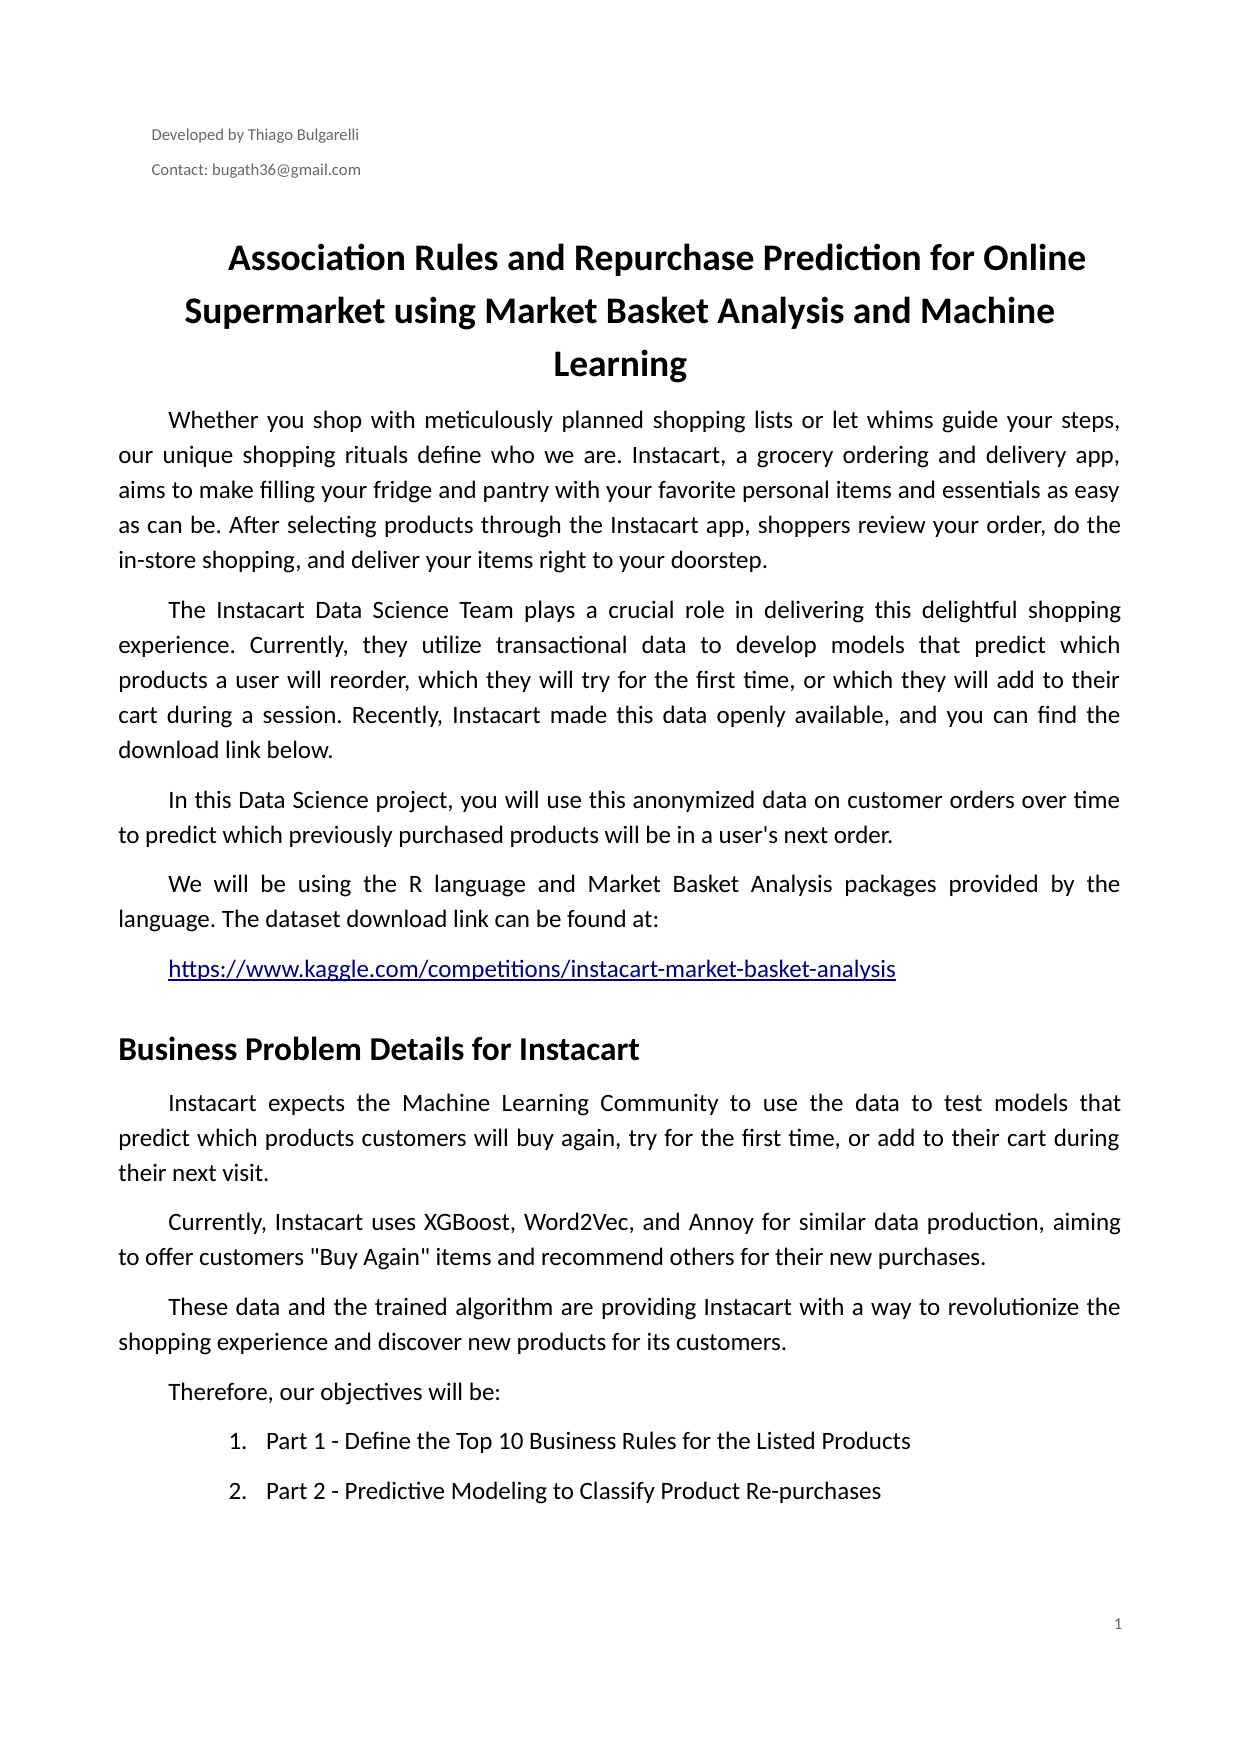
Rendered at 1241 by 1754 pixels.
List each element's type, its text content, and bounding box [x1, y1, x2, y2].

text The Instacart Data Science Team plays a crucial role in delivering this delightful shopping experience. Currently, they utilize transactional data to develop models that predict which products a user will reorder, which they will try for the first time, or which they will add to their cart during a session. Recently, Instacart made this data openly available, and you can find the download link below. [118, 594, 1122, 765]
text https://www.kaggle.com/competitions/instacart-market-basket-analysis [118, 953, 1122, 983]
subtitle Business Problem Details for Instacart [118, 1028, 1122, 1068]
text In this Data Science project, you will use this anonymized data on customer orders over time to predict which previously purchased products will be in a user's next order. [118, 784, 1122, 849]
text Whether you shop with meticulously planned shopping lists or let whims guide your steps, our unique shopping rituals define who we are. Instacart, a grocery ordering and delivery app, aims to make filling your fridge and pantry with your favorite personal items and essentials as easy as can be. After selecting products through the Instacart app, shoppers review your order, do the in-store shopping, and deliver your items right to your doorstep. [118, 405, 1122, 575]
text We will be using the R language and Market Basket Analysis packages provided by the language. The dataset download link can be found at: [118, 868, 1122, 934]
list Part 2 - Predictive Modeling to Classify Product Re-purchases [228, 1475, 1122, 1505]
list Part 1 - Define the Top 10 Business Rules for the Listed Products [228, 1425, 1122, 1456]
text Currently, Instacart uses XGBoost, Word2Vec, and Annoy for similar data production, aiming to offer customers "Buy Again" items and recommend others for their new purchases. [118, 1206, 1122, 1272]
text These data and the trained algorithm are providing Instacart with a way to revolutionize the shopping experience and discover new products for its customers. [118, 1291, 1122, 1357]
title Association Rules and Repurchase Prediction for Online Supermarket using Market Basket Analysis and Machine Learning [118, 234, 1122, 385]
text Instacart expects the Machine Learning Community to use the data to test models that predict which products customers will buy again, try for the first time, or add to their cart during their next visit. [118, 1087, 1122, 1187]
text Therefore, our objectives will be: [118, 1376, 1122, 1406]
